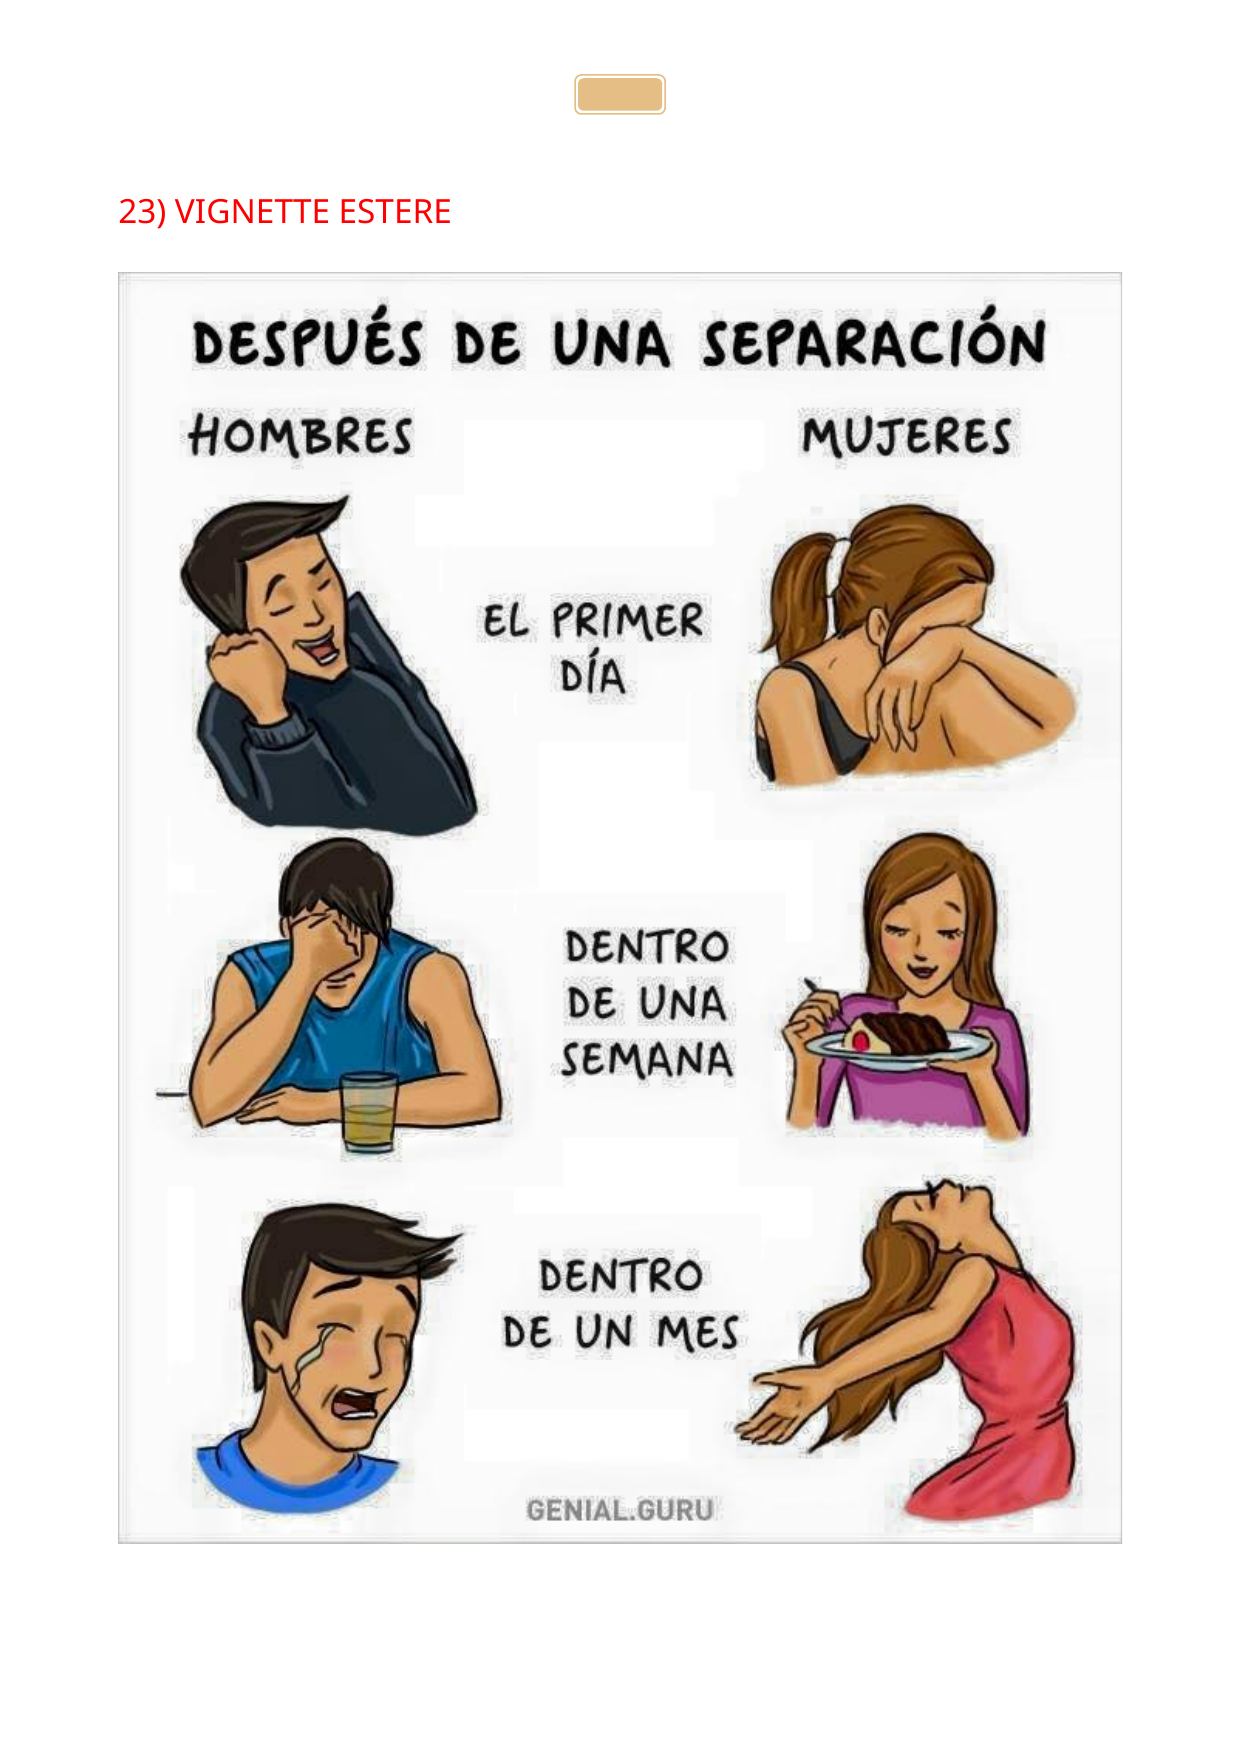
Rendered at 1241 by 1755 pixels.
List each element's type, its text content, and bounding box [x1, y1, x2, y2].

text 23) VIGNETTE ESTERE [118, 187, 1122, 233]
